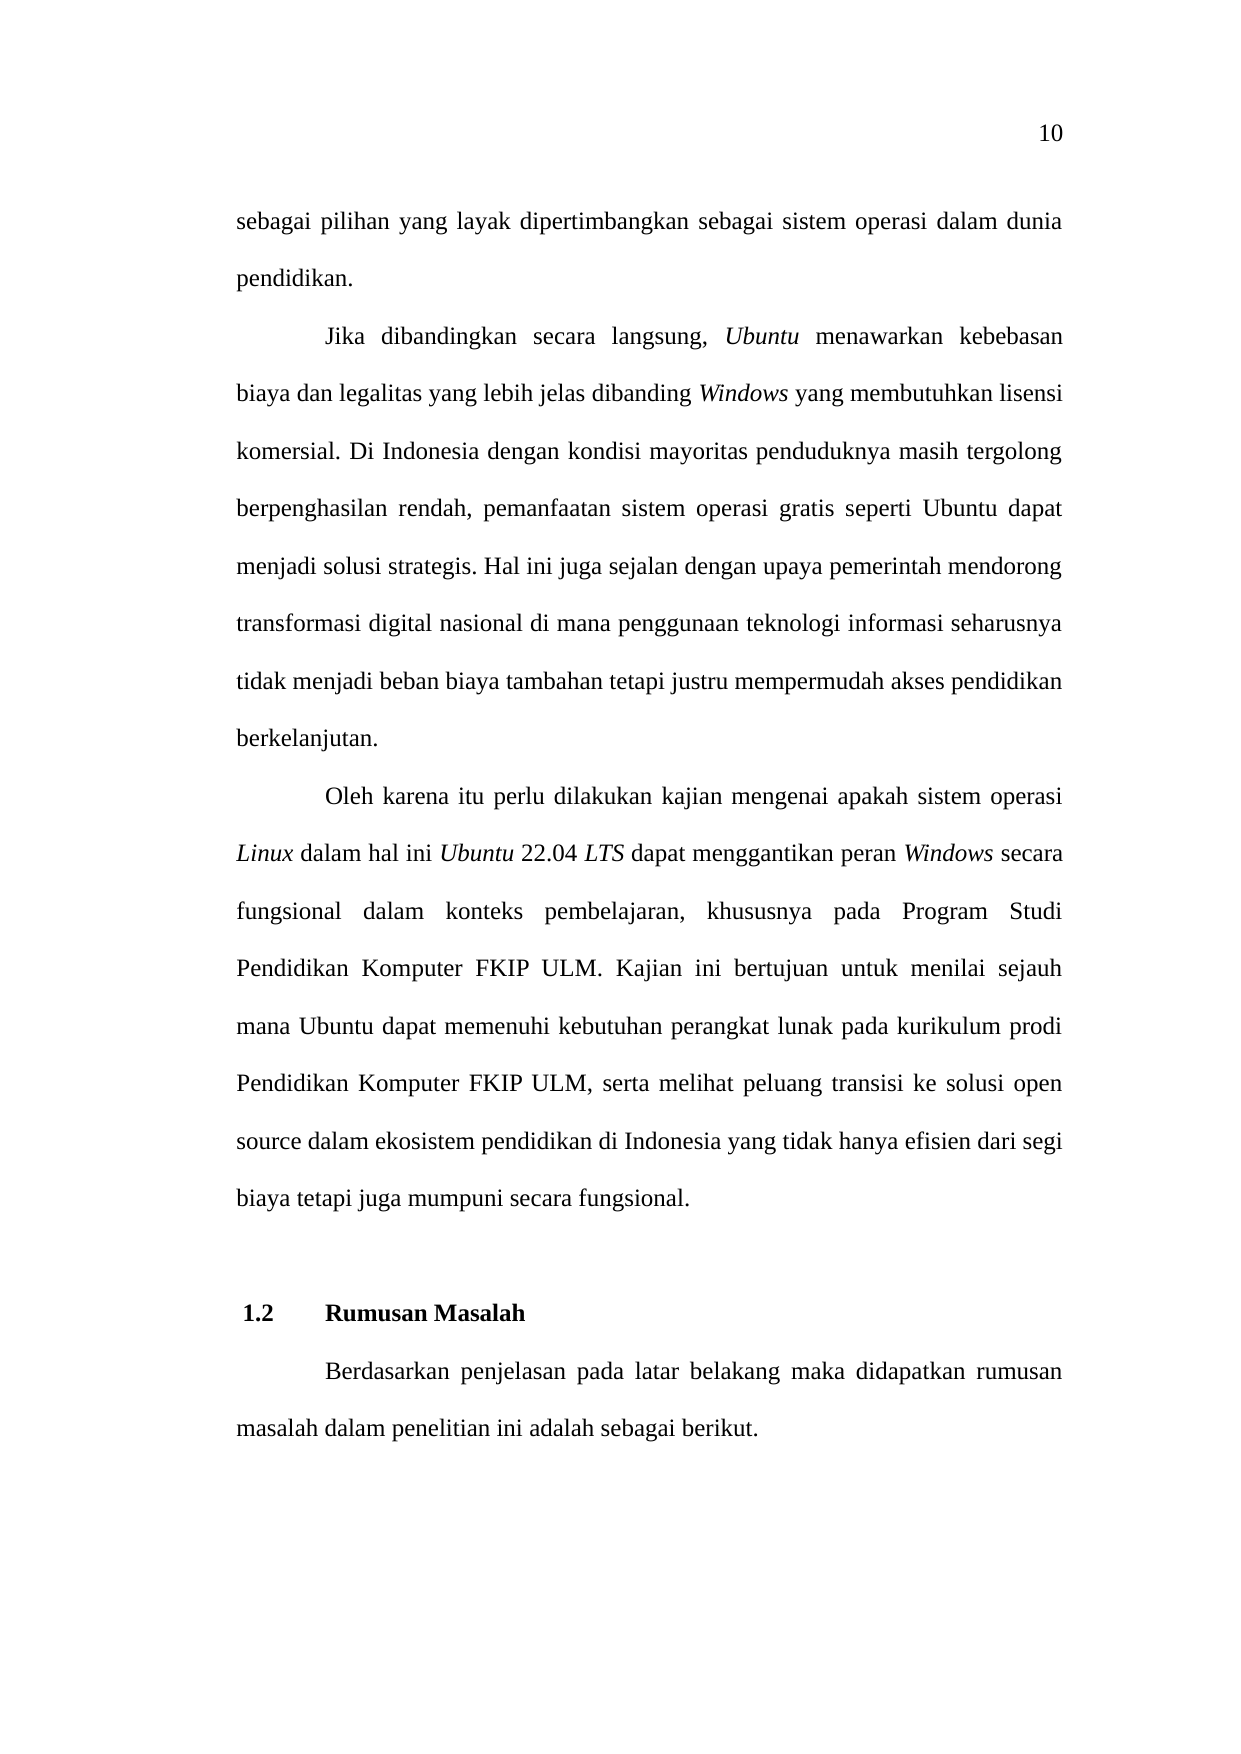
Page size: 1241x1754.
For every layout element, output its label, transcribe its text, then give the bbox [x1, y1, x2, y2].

text Berdasarkan penjelasan pada latar belakang maka didapatkan rumusan masalah dalam penelitian ini adalah sebagai berikut. [236, 1356, 1063, 1442]
text Jika dibandingkan secara langsung, Ubuntu menawarkan kebebasan biaya dan legalitas yang lebih jelas dibanding Windows yang membutuhkan lisensi komersial. Di Indonesia dengan kondisi mayoritas penduduknya masih tergolong berpenghasilan rendah, pemanfaatan sistem operasi gratis seperti Ubuntu dapat menjadi solusi strategis. Hal ini juga sejalan dengan upaya pemerintah mendorong transformasi digital nasional di mana penggunaan teknologi informasi seharusnya tidak menjadi beban biaya tambahan tetapi justru mempermudah akses pendidikan berkelanjutan. [236, 321, 1063, 752]
text Oleh karena itu perlu dilakukan kajian mengenai apakah sistem operasi Linux dalam hal ini Ubuntu 22.04 LTS dapat menggantikan peran Windows secara fungsional dalam konteks pembelajaran, khususnya pada Program Studi Pendidikan Komputer FKIP ULM. Kajian ini bertujuan untuk menilai sejauh mana Ubuntu dapat memenuhi kebutuhan perangkat lunak pada kurikulum prodi Pendidikan Komputer FKIP ULM, serta melihat peluang transisi ke solusi open source dalam ekosistem pendidikan di Indonesia yang tidak hanya efisien dari segi biaya tetapi juga mumpuni secara fungsional. [236, 781, 1063, 1212]
text sebagai pilihan yang layak dipertimbangkan sebagai sistem operasi dalam dunia pendidikan. [236, 206, 1063, 292]
subtitle Rumusan masalah [236, 1298, 1063, 1327]
